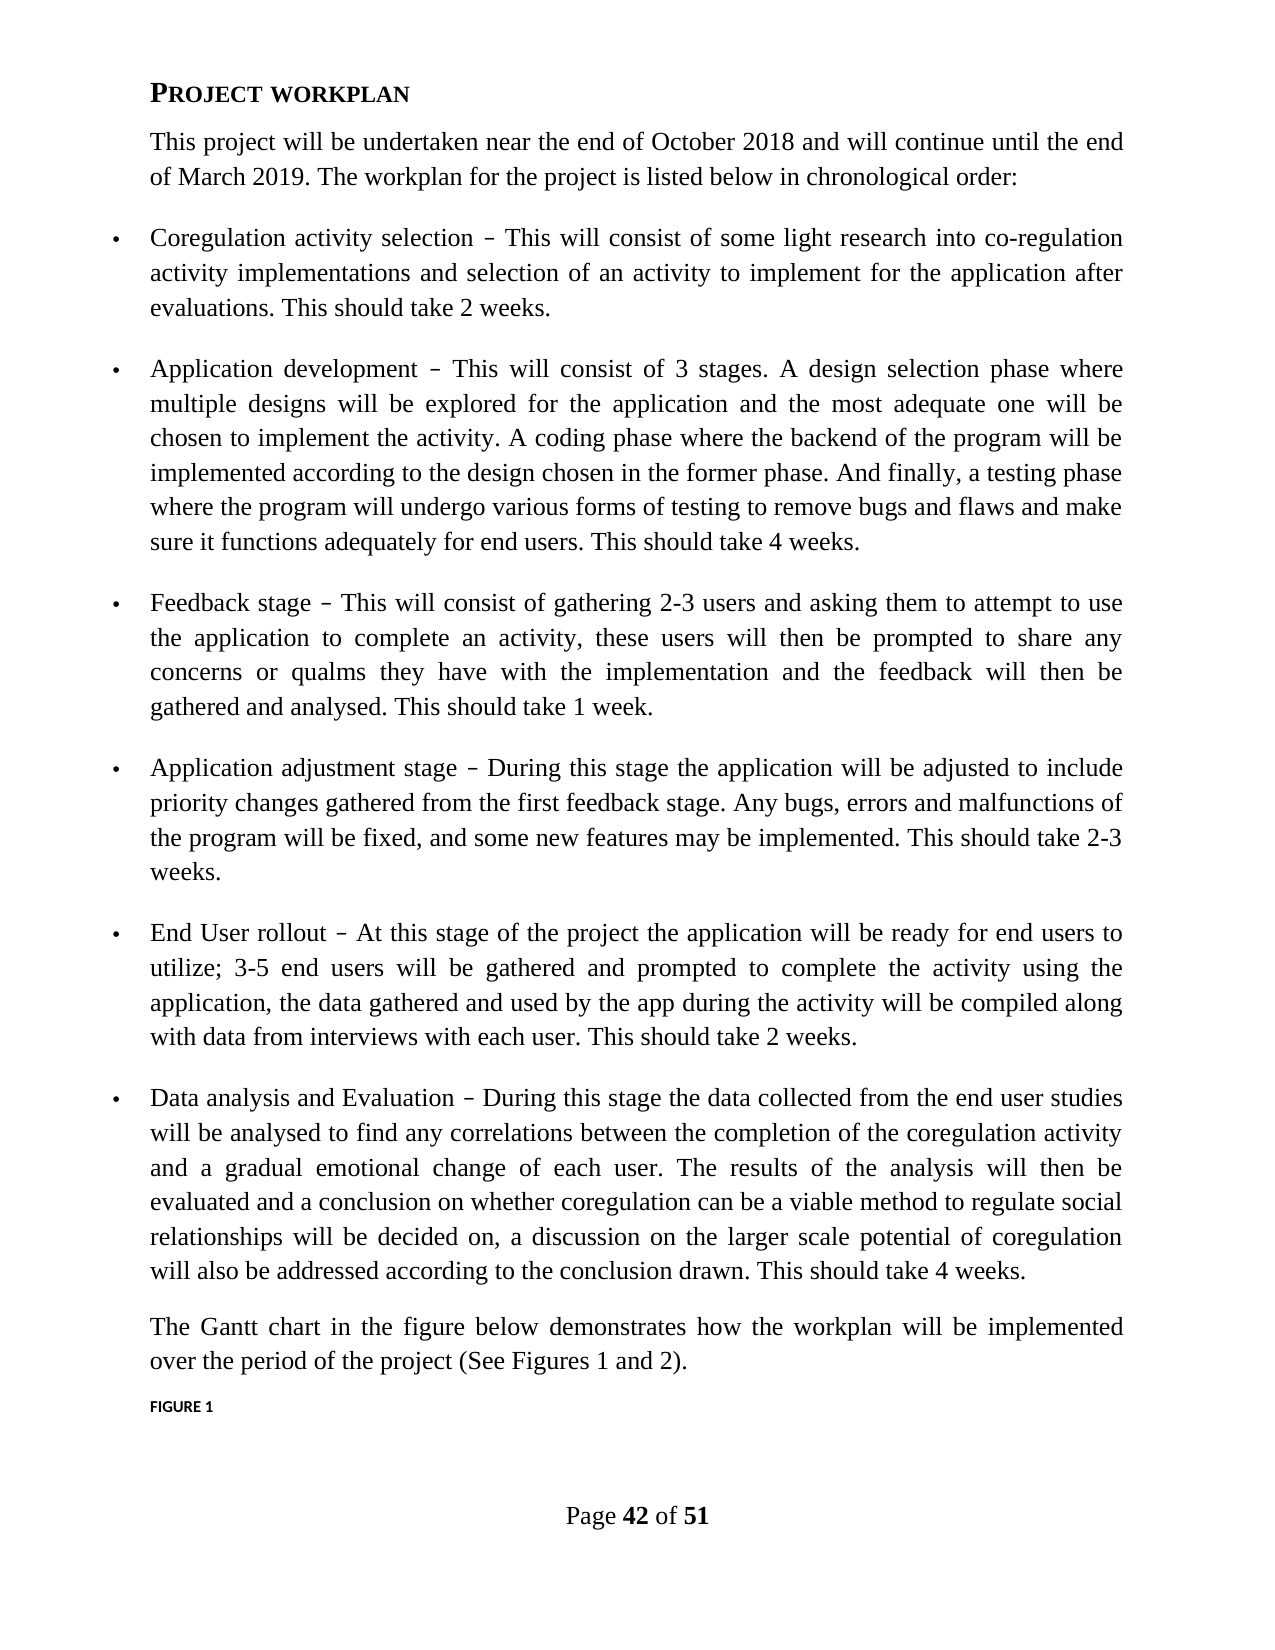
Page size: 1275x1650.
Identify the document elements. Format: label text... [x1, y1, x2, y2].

list End User rollout – At this stage of the project the application will be ready for end users to utilize; 3-5 end users will be gathered and prompted to complete the activity using the application, the data gathered and used by the app during the activity will be compiled along with data from interviews with each user. This should take 2 weeks. [112, 916, 1124, 1051]
text The Gantt chart in the figure below demonstrates how the workplan will be implemented over the period of the project (See Figures 1 and 2). [149, 1311, 1125, 1375]
subtitle Project workplan [150, 75, 1125, 108]
list Feedback stage – This will consist of gathering 2-3 users and asking them to attempt to use the application to complete an activity, these users will then be prompted to share any concerns or qualms they have with the implementation and the feedback will then be gathered and analysed. This should take 1 week. [112, 586, 1124, 721]
list Application development – This will consist of 3 stages. A design selection phase where multiple designs will be explored for the application and the most adequate one will be chosen to implement the activity. A coding phase where the backend of the program will be implemented according to the design chosen in the former phase. And finally, a testing phase where the program will undergo various forms of testing to remove bugs and flaws and make sure it functions adequately for end users. This should take 4 weeks. [112, 352, 1124, 556]
list Application adjustment stage – During this stage the application will be adjusted to include priority changes gathered from the first feedback stage. Any bugs, errors and malfunctions of the program will be fixed, and some new features may be implemented. This should take 2-3 weeks. [112, 751, 1124, 886]
list Data analysis and Evaluation – During this stage the data collected from the end user studies will be analysed to find any correlations between the completion of the coregulation activity and a gradual emotional change of each user. The results of the analysis will then be evaluated and a conclusion on whether coregulation can be a viable method to regulate social relationships will be decided on, a discussion on the larger scale potential of coregulation will also be addressed according to the conclusion drawn. This should take 4 weeks. [112, 1081, 1124, 1285]
text FIGURE 1 [150, 1396, 1125, 1417]
list Coregulation activity selection – This will consist of some light research into co-regulation activity implementations and selection of an activity to implement for the application after evaluations. This should take 2 weeks. [112, 221, 1124, 322]
text This project will be undertaken near the end of October 2018 and will continue until the end of March 2019. The workplan for the project is listed below in chronological order: [149, 126, 1125, 191]
